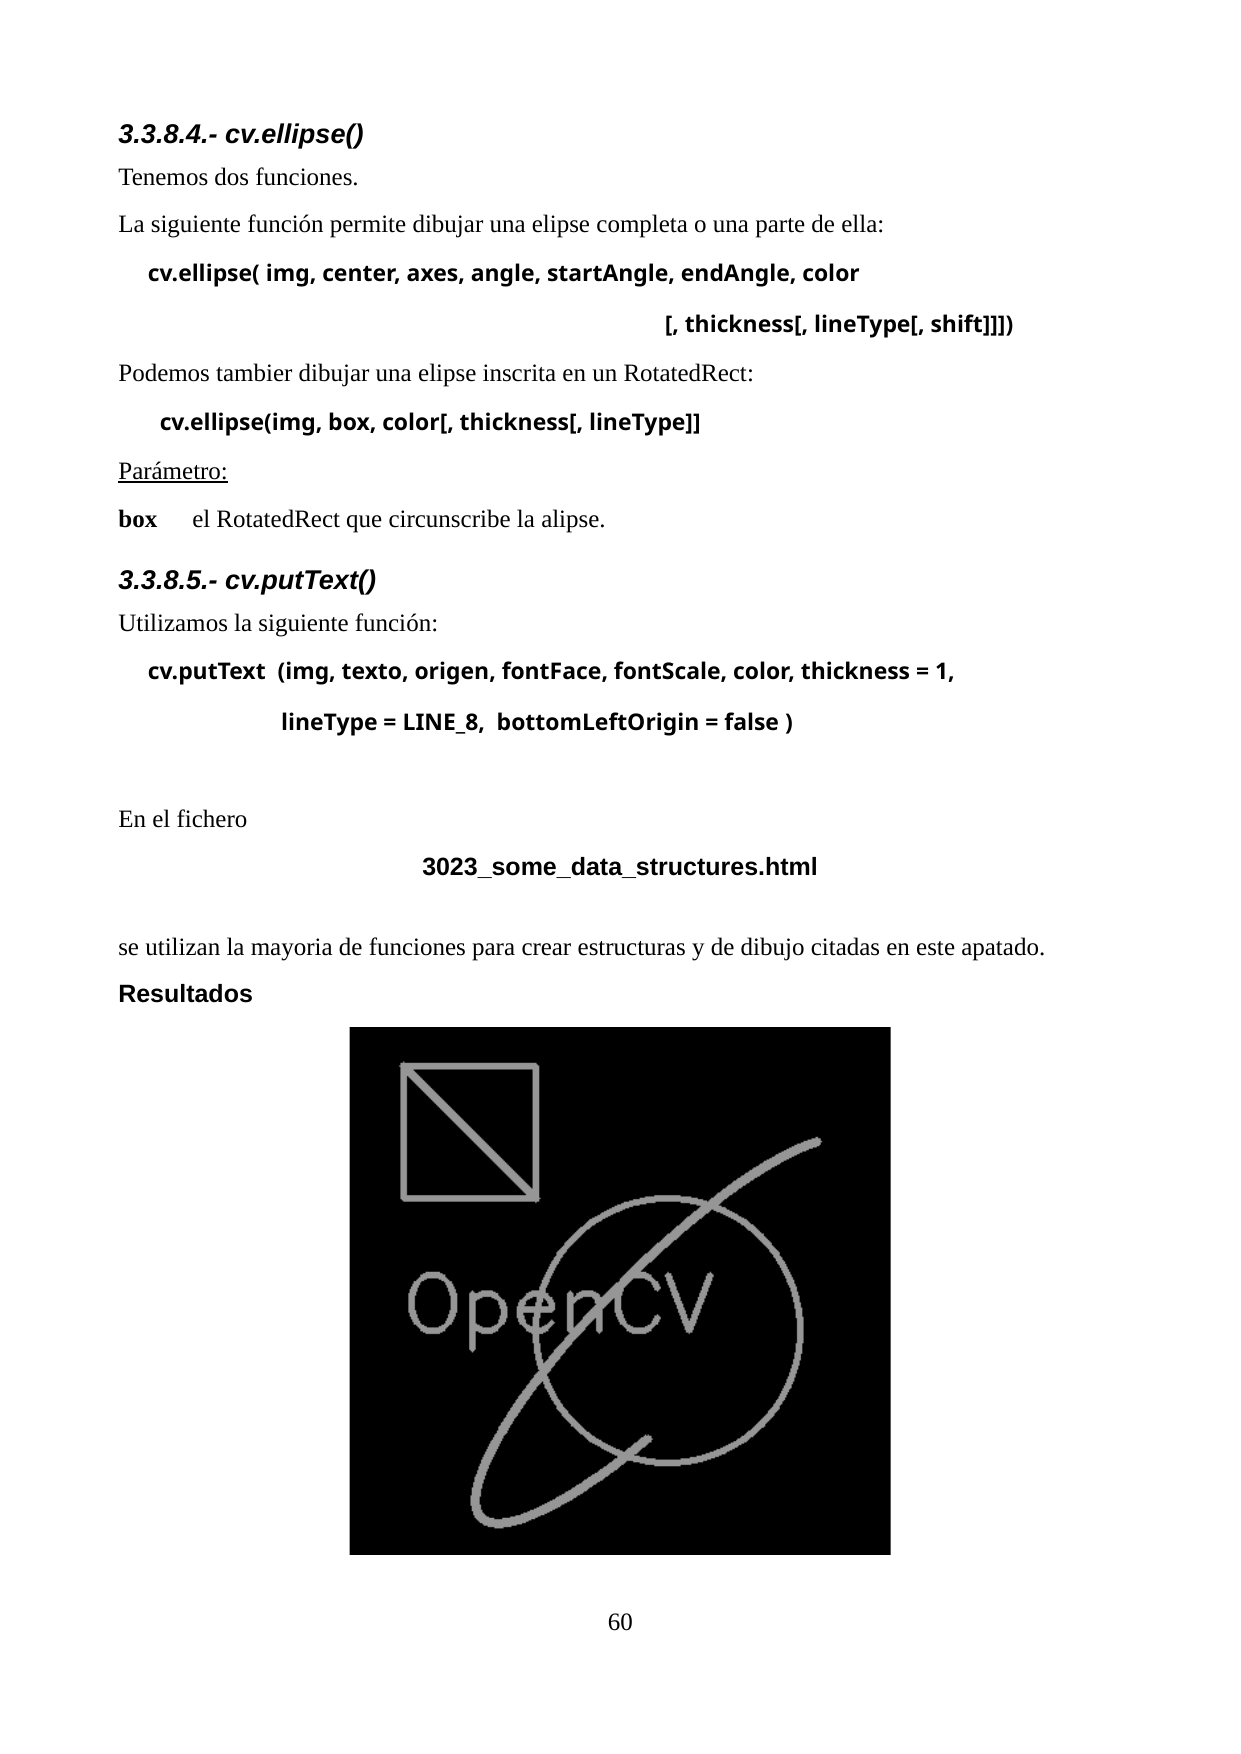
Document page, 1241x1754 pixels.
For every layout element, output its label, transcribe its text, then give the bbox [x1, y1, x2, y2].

text lineType = LINE_8, bottomLeftOrigin = false ) [148, 706, 1122, 737]
text Resultados [118, 979, 1122, 1008]
text box el RotatedRect que circunscribe la alipse. [118, 504, 1122, 533]
text se utilizan la mayoria de funciones para crear estructuras y de dibujo citadas en este apatado. [118, 932, 1122, 961]
text [, thickness[, lineType[, shift]]]) [148, 308, 1122, 339]
text En el fichero [118, 804, 1122, 833]
text Podemos tambier dibujar una elipse inscrita en un RotatedRect: [118, 358, 1122, 387]
text cv.ellipse( img, center, axes, angle, startAngle, endAngle, color [148, 257, 1122, 288]
text Tenemos dos funciones. [118, 162, 1122, 191]
text Utilizamos la siguiente función: [118, 608, 1122, 636]
subtitle cv.putText() [118, 564, 1122, 595]
text 3023_some_data_structures.html [118, 852, 1122, 880]
text cv.putText (img, texto, origen, fontFace, fontScale, color, thickness = 1, [148, 655, 1122, 687]
text cv.ellipse(img, box, color[, thickness[, lineType]] [148, 406, 1122, 437]
text Parámetro: [118, 456, 1122, 485]
text La siguiente función permite dibujar una elipse completa o una parte de ella: [118, 209, 1122, 238]
picture [349, 1027, 891, 1555]
subtitle cv.ellipse() [118, 118, 1122, 149]
